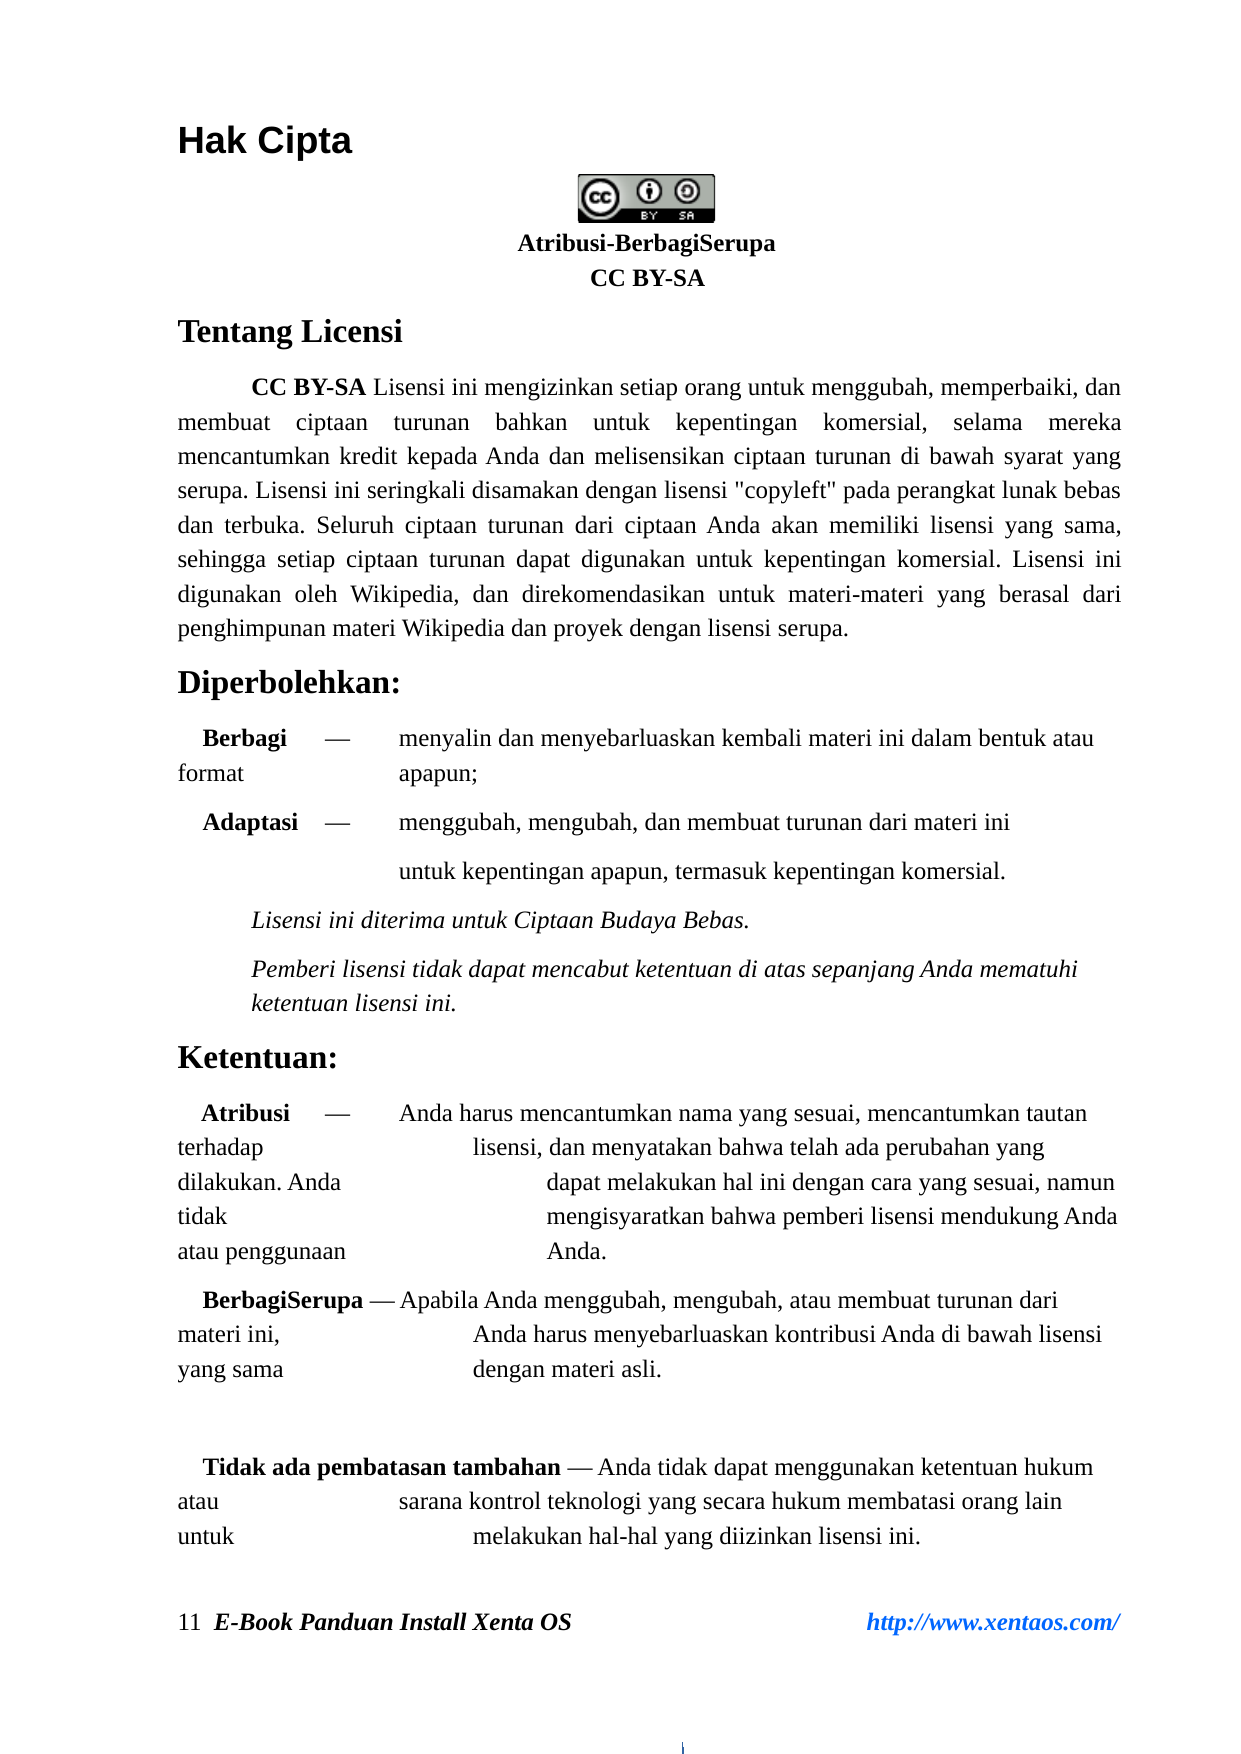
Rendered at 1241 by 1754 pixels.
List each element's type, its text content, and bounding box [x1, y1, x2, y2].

text Ketentuan: [177, 1037, 1122, 1076]
text Adaptasi — menggubah, mengubah, dan membuat turunan dari materi ini [177, 807, 1122, 835]
picture [577, 174, 716, 223]
text BerbagiSerupa — Apabila Anda menggubah, mengubah, atau membuat turunan dari materi ini, Anda harus menyebarluaskan kontribusi Anda di bawah lisensi yang sama dengan materi asli. [177, 1285, 1122, 1383]
text Atribusi — Anda harus mencantumkan nama yang sesuai, mencantumkan tautan terhadap lisensi, dan menyatakan bahwa telah ada perubahan yang dilakukan. Anda dapat melakukan hal ini dengan cara yang sesuai, namun tidak mengisyaratkan bahwa pemberi lisensi mendukung Anda atau penggunaan Anda. [177, 1098, 1122, 1264]
text Diperbolehkan: [177, 663, 1122, 701]
text Atribusi-BerbagiSerupa CC BY-SA [177, 228, 1122, 291]
subtitle Hak Cipta [177, 118, 1122, 162]
text untuk kepentingan apapun, termasuk kepentingan komersial. [177, 856, 1122, 884]
text Lisensi ini diterima untuk Ciptaan Budaya Bebas. [177, 905, 1122, 933]
text CC BY-SA Lisensi ini mengizinkan setiap orang untuk menggubah, memperbaiki, dan membuat ciptaan turunan bahkan untuk kepentingan komersial, selama mereka mencantumkan kredit kepada Anda dan melisensikan ciptaan turunan di bawah syarat yang serupa. Lisensi ini seringkali disamakan dengan lisensi "copyleft" pada perangkat lunak bebas dan terbuka. Seluruh ciptaan turunan dari ciptaan Anda akan memiliki lisensi yang sama, sehingga setiap ciptaan turunan dapat digunakan untuk kepentingan komersial. Lisensi ini digunakan oleh Wikipedia, dan direkomendasikan untuk materi-materi yang berasal dari penghimpunan materi Wikipedia dan proyek dengan lisensi serupa. [177, 372, 1122, 642]
text Pemberi lisensi tidak dapat mencabut ketentuan di atas sepanjang Anda mematuhi ketentuan lisensi ini. [177, 954, 1122, 1017]
text Tidak ada pembatasan tambahan — Anda tidak dapat menggunakan ketentuan hukum atau sarana kontrol teknologi yang secara hukum membatasi orang lain untuk melakukan hal-hal yang diizinkan lisensi ini. [177, 1452, 1122, 1550]
text Berbagi — menyalin dan menyebarluaskan kembali materi ini dalam bentuk atau format apapun; [177, 723, 1122, 786]
text Tentang Licensi [177, 312, 1122, 350]
